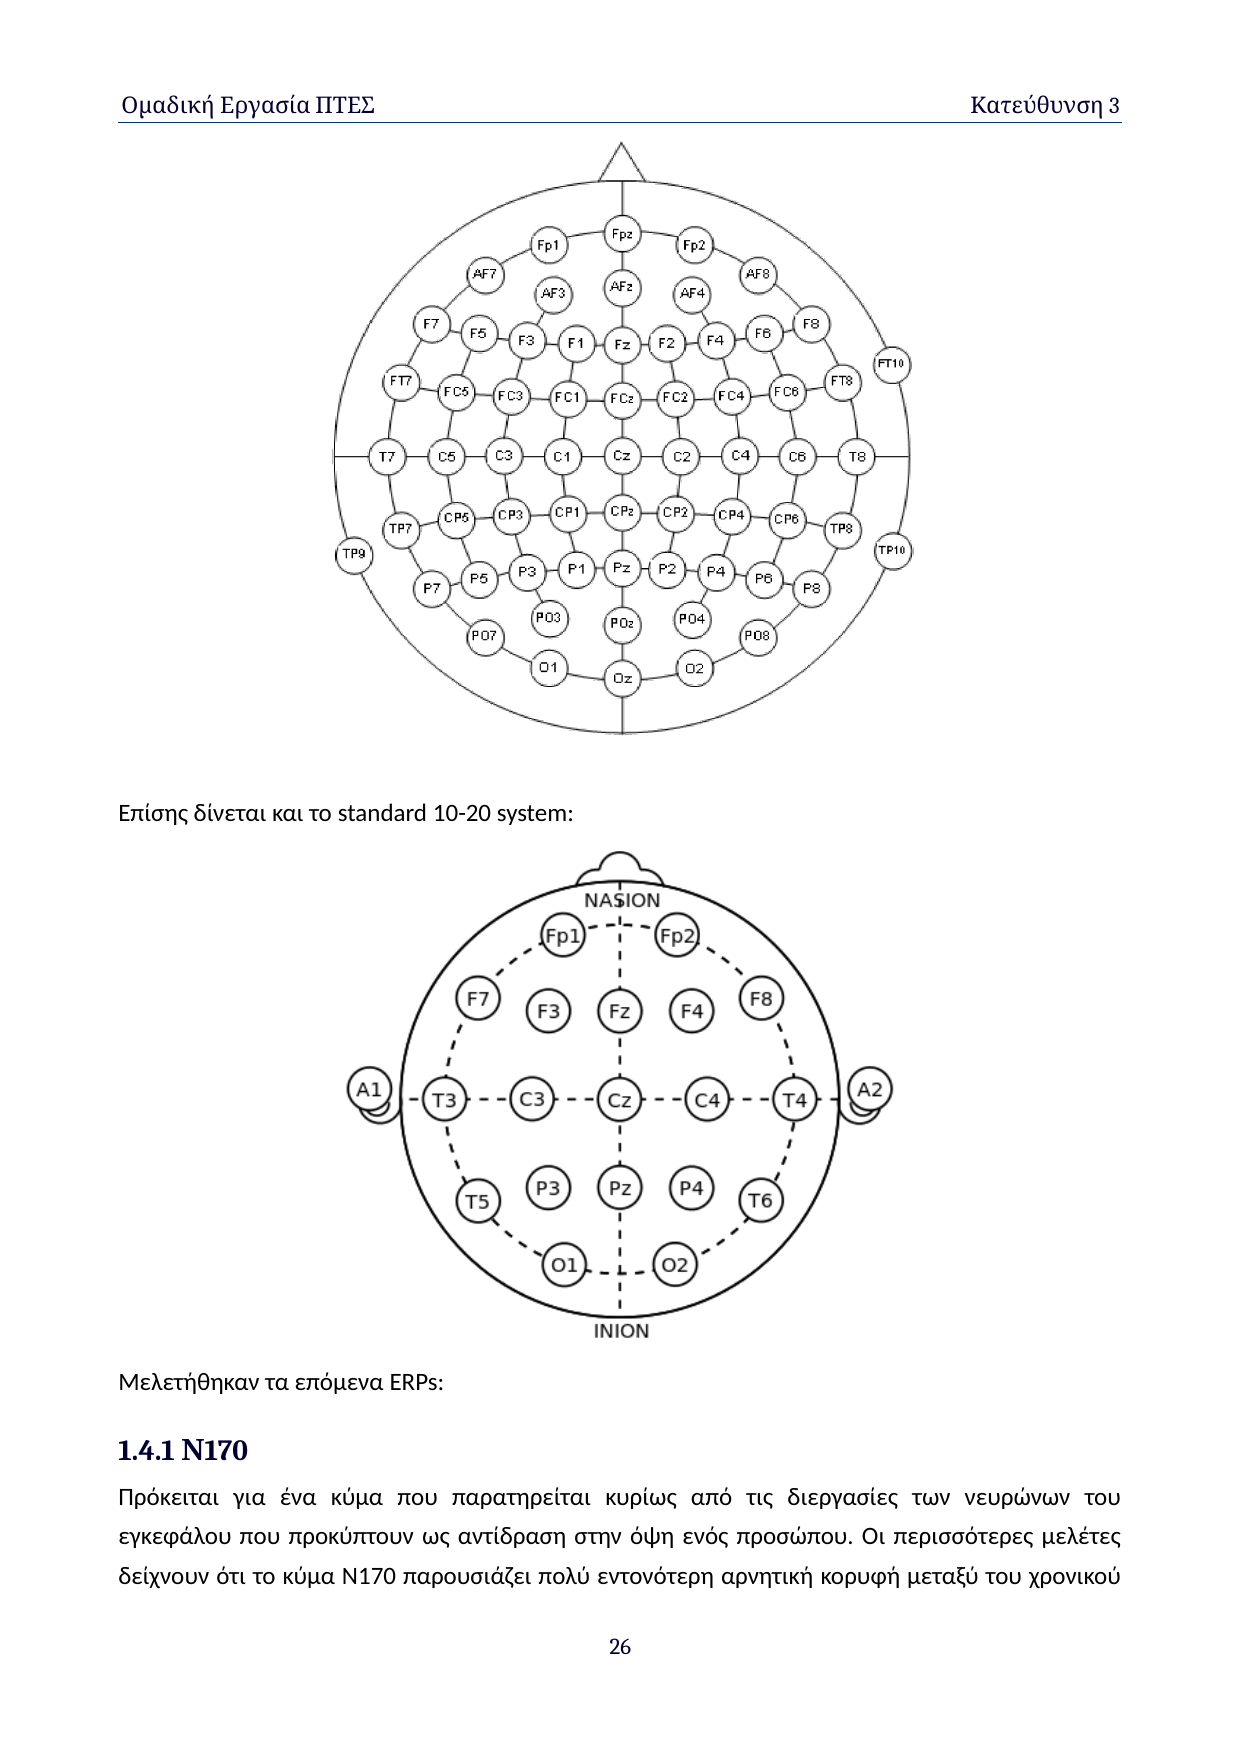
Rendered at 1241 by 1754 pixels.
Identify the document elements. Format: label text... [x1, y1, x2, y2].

subtitle Ν170 [118, 1434, 1122, 1468]
picture [281, 137, 960, 774]
text Επίσης δίνεται και το standard 10-20 system: [118, 797, 1122, 828]
text Μελετήθηκαν τα επόμενα ERPs: [118, 1366, 1122, 1396]
picture [344, 851, 896, 1342]
text Πρόκειται για ένα κύμα που παρατηρείται κυρίως από τις διεργασίες των νευρώνων του εγκεφάλου που προκύπτουν ως αντίδραση στην όψη ενός προσώπου. Οι περισσότερες μελέτες δείχνουν ότι το κύμα N170 παρουσιάζει πολύ εντονότερη αρνητική κορυφή μεταξύ του χρονικού [118, 1481, 1122, 1590]
